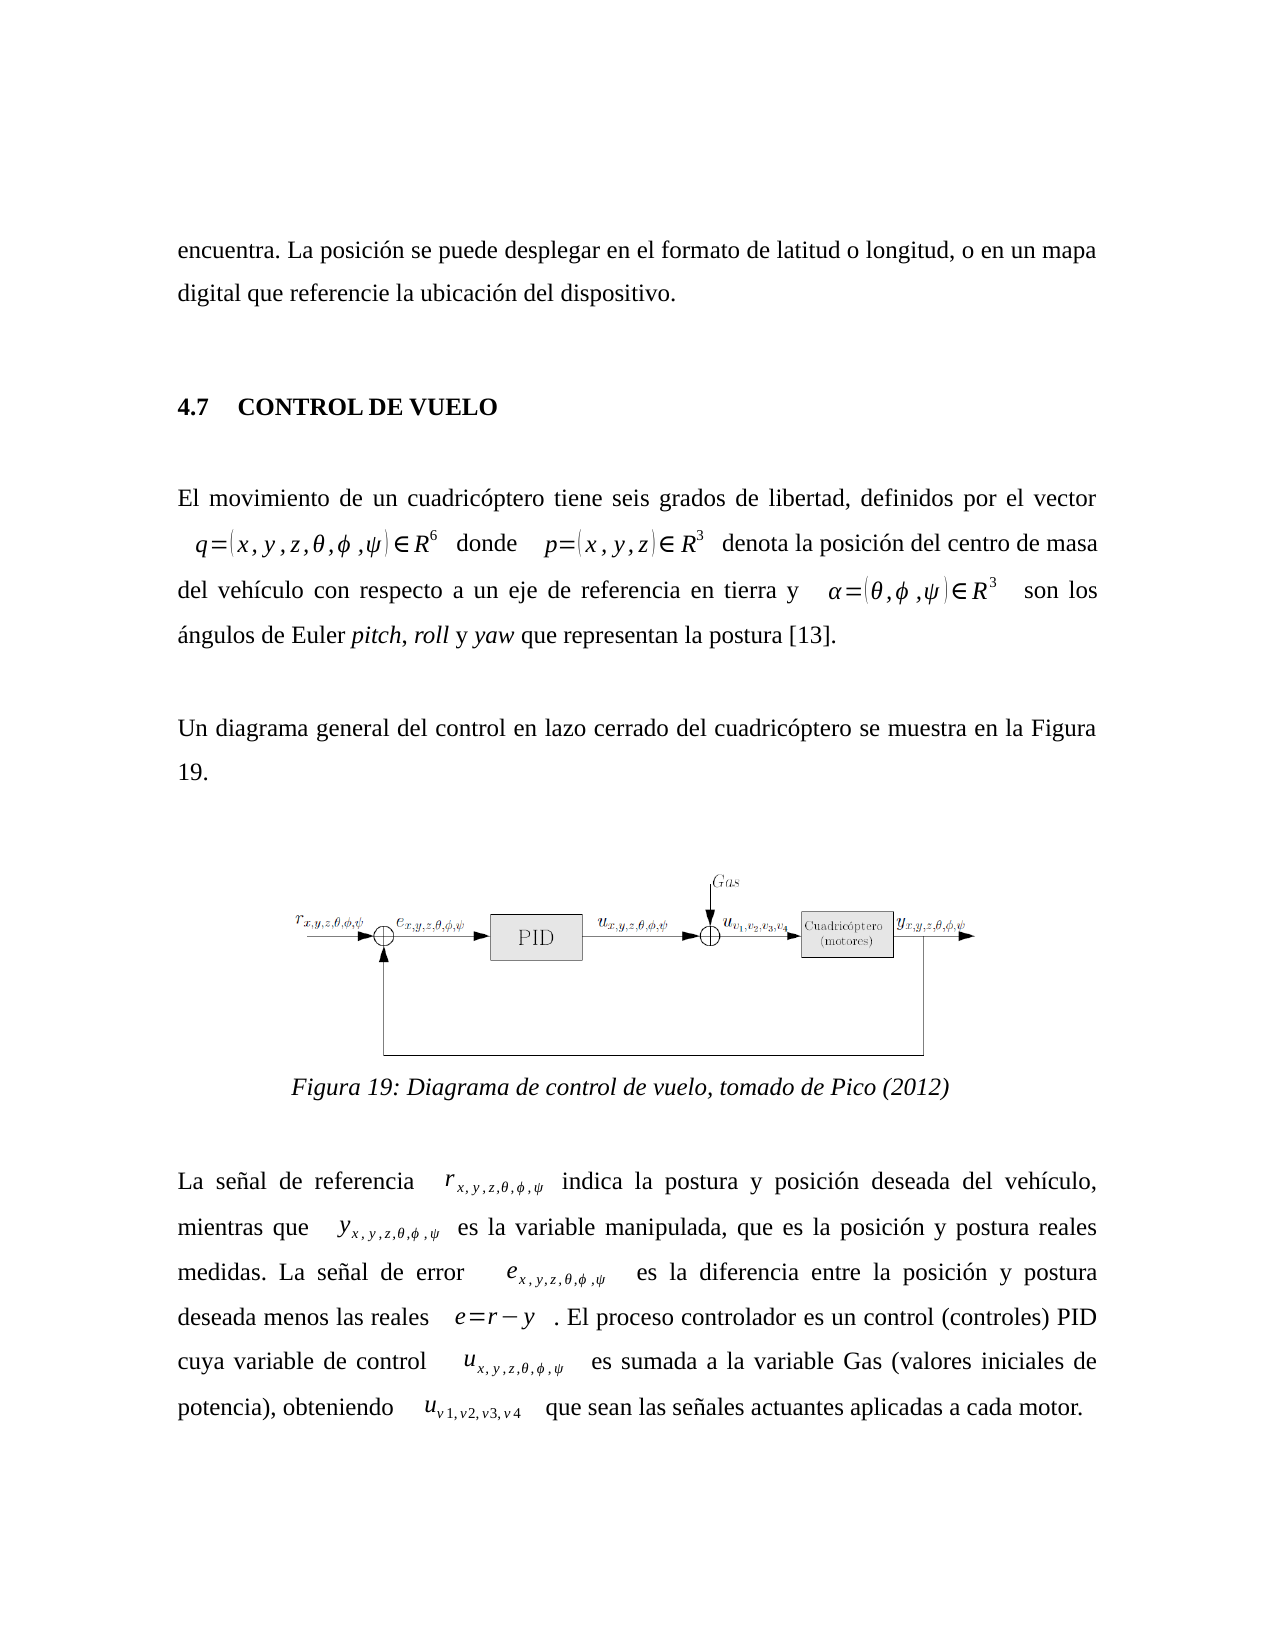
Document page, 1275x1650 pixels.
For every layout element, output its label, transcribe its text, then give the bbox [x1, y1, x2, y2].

text Un diagrama general del control en lazo cerrado del cuadricóptero se muestra en la Figura 19. [177, 713, 1098, 785]
text El movimiento de un cuadricóptero tiene seis grados de libertad, definidos por el vector donde denota la posición del centro de masa del vehículo con respecto a un eje de referencia en tierra y son los ángulos de Euler pitch, roll y yaw que representan la postura [13]. [177, 483, 1098, 649]
text encuentra. La posición se puede desplegar en el formato de latitud o longitud, o en un mapa digital que referencie la ubicación del dispositivo. [177, 235, 1098, 307]
picture [291, 862, 984, 1067]
subtitle CONTROL DE VUELO [177, 392, 1098, 421]
text Figura 19: Diagrama de control de vuelo, tomado de Pico (2012) [291, 1067, 984, 1100]
text La señal de referencia indica la postura y posición deseada del vehículo, mientras que es la variable manipulada, que es la posición y postura reales medidas. La señal de error es la diferencia entre la posición y postura deseada menos las reales . El proceso controlador es un control (controles) PID cuya variable de control es sumada a la variable Gas (valores iniciales de potencia), obteniendo que sean las señales actuantes aplicadas a cada motor. [177, 1165, 1098, 1422]
